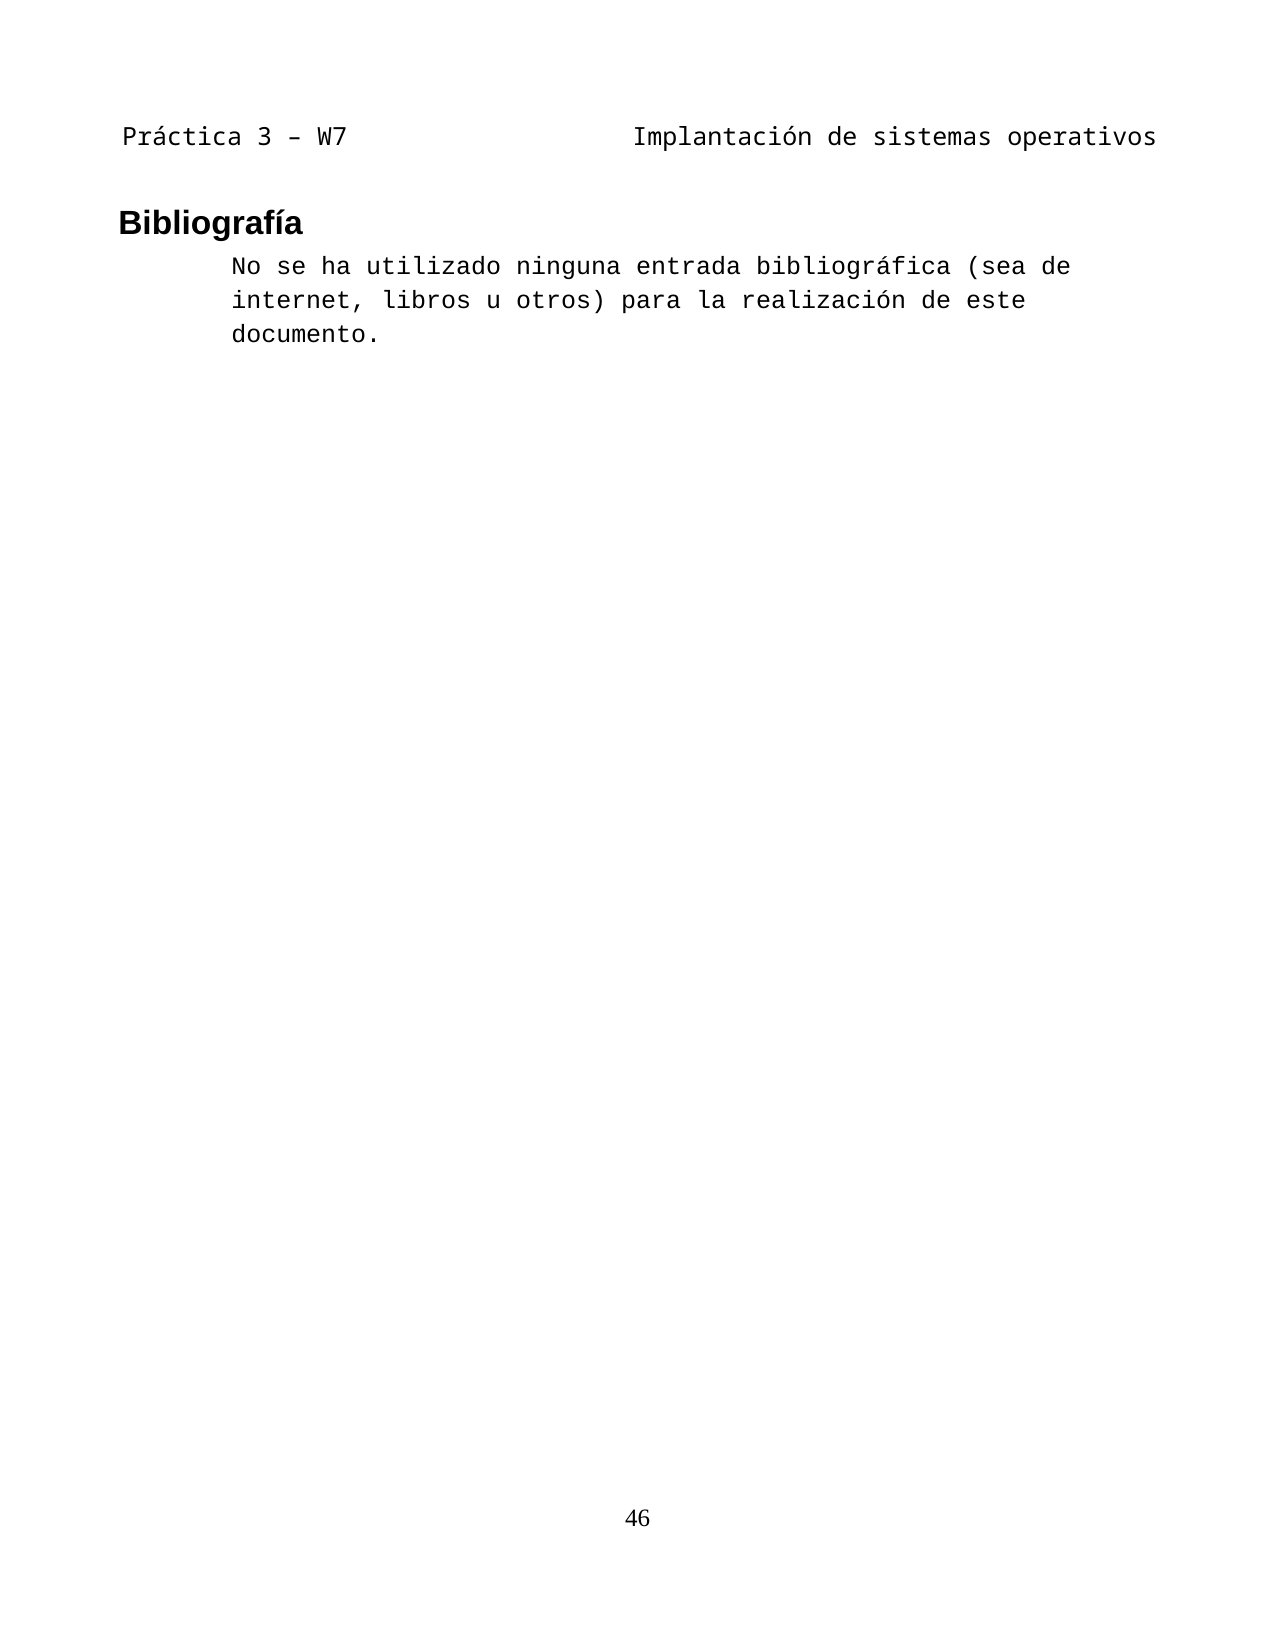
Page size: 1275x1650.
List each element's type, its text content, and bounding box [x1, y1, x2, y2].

text No se ha utilizado ninguna entrada bibliográfica (sea de internet, libros u otros) para la realización de este documento. [231, 254, 1157, 350]
text Bibliografía [118, 202, 1157, 241]
